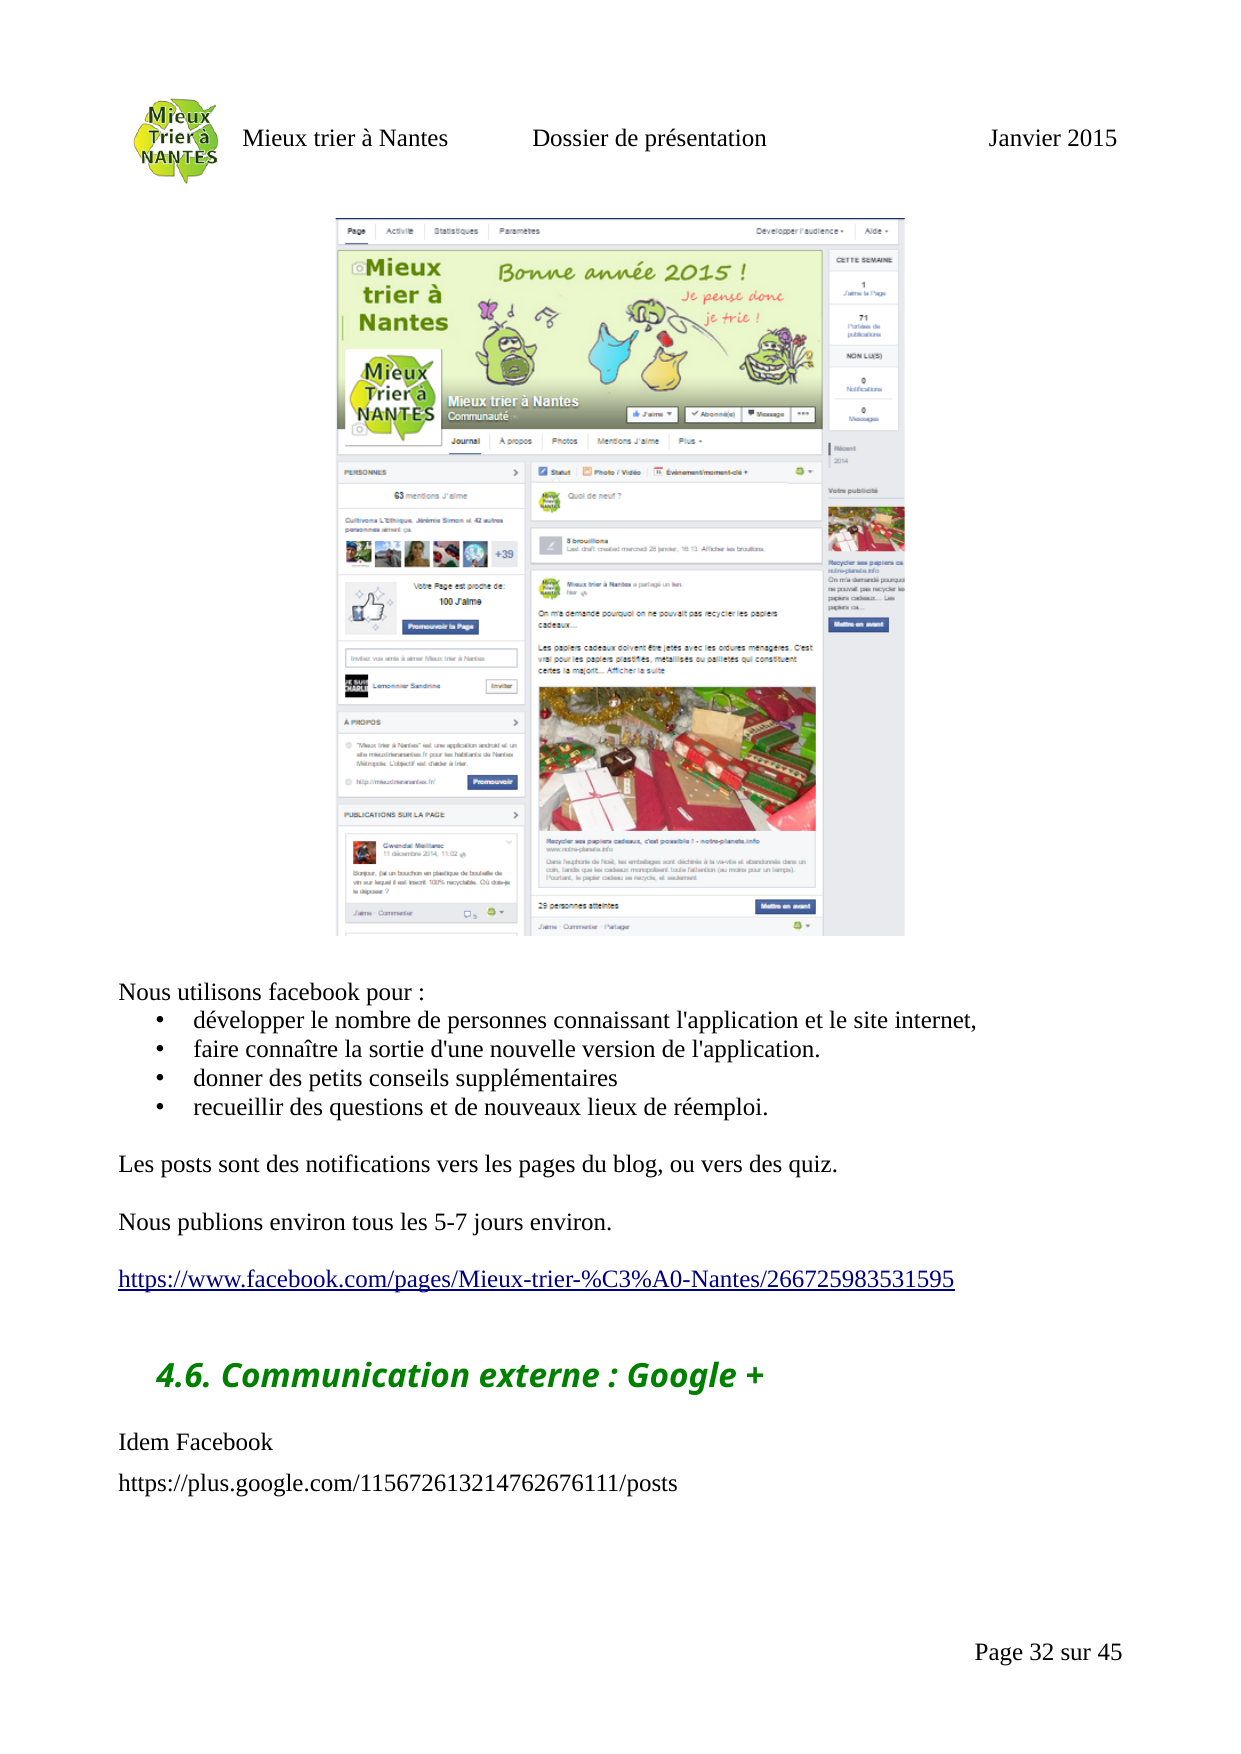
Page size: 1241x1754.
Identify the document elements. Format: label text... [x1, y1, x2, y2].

list donner des petits conseils supplémentaires [156, 1063, 1122, 1092]
list faire connaître la sortie d'une nouvelle version de l'application. [156, 1034, 1122, 1063]
text Idem Facebook [118, 1427, 1122, 1456]
text Nous utilisons facebook pour : [118, 977, 1122, 1006]
text Nous publions environ tous les 5-7 jours environ. [118, 1207, 1122, 1236]
list recueillir des questions et de nouveaux lieux de réemploi. [156, 1092, 1122, 1121]
list développer le nombre de personnes connaissant l'application et le site internet, [156, 1006, 1122, 1034]
text https://plus.google.com/115672613214762676111/posts [118, 1468, 1122, 1497]
text https://www.facebook.com/pages/Mieux-trier-%C3%A0-Nantes/266725983531595 [118, 1264, 1122, 1293]
subtitle Communication externe : Google + [148, 1352, 1122, 1398]
picture [335, 218, 905, 936]
picture [131, 95, 221, 185]
text Les posts sont des notifications vers les pages du blog, ou vers des quiz. [118, 1149, 1122, 1178]
